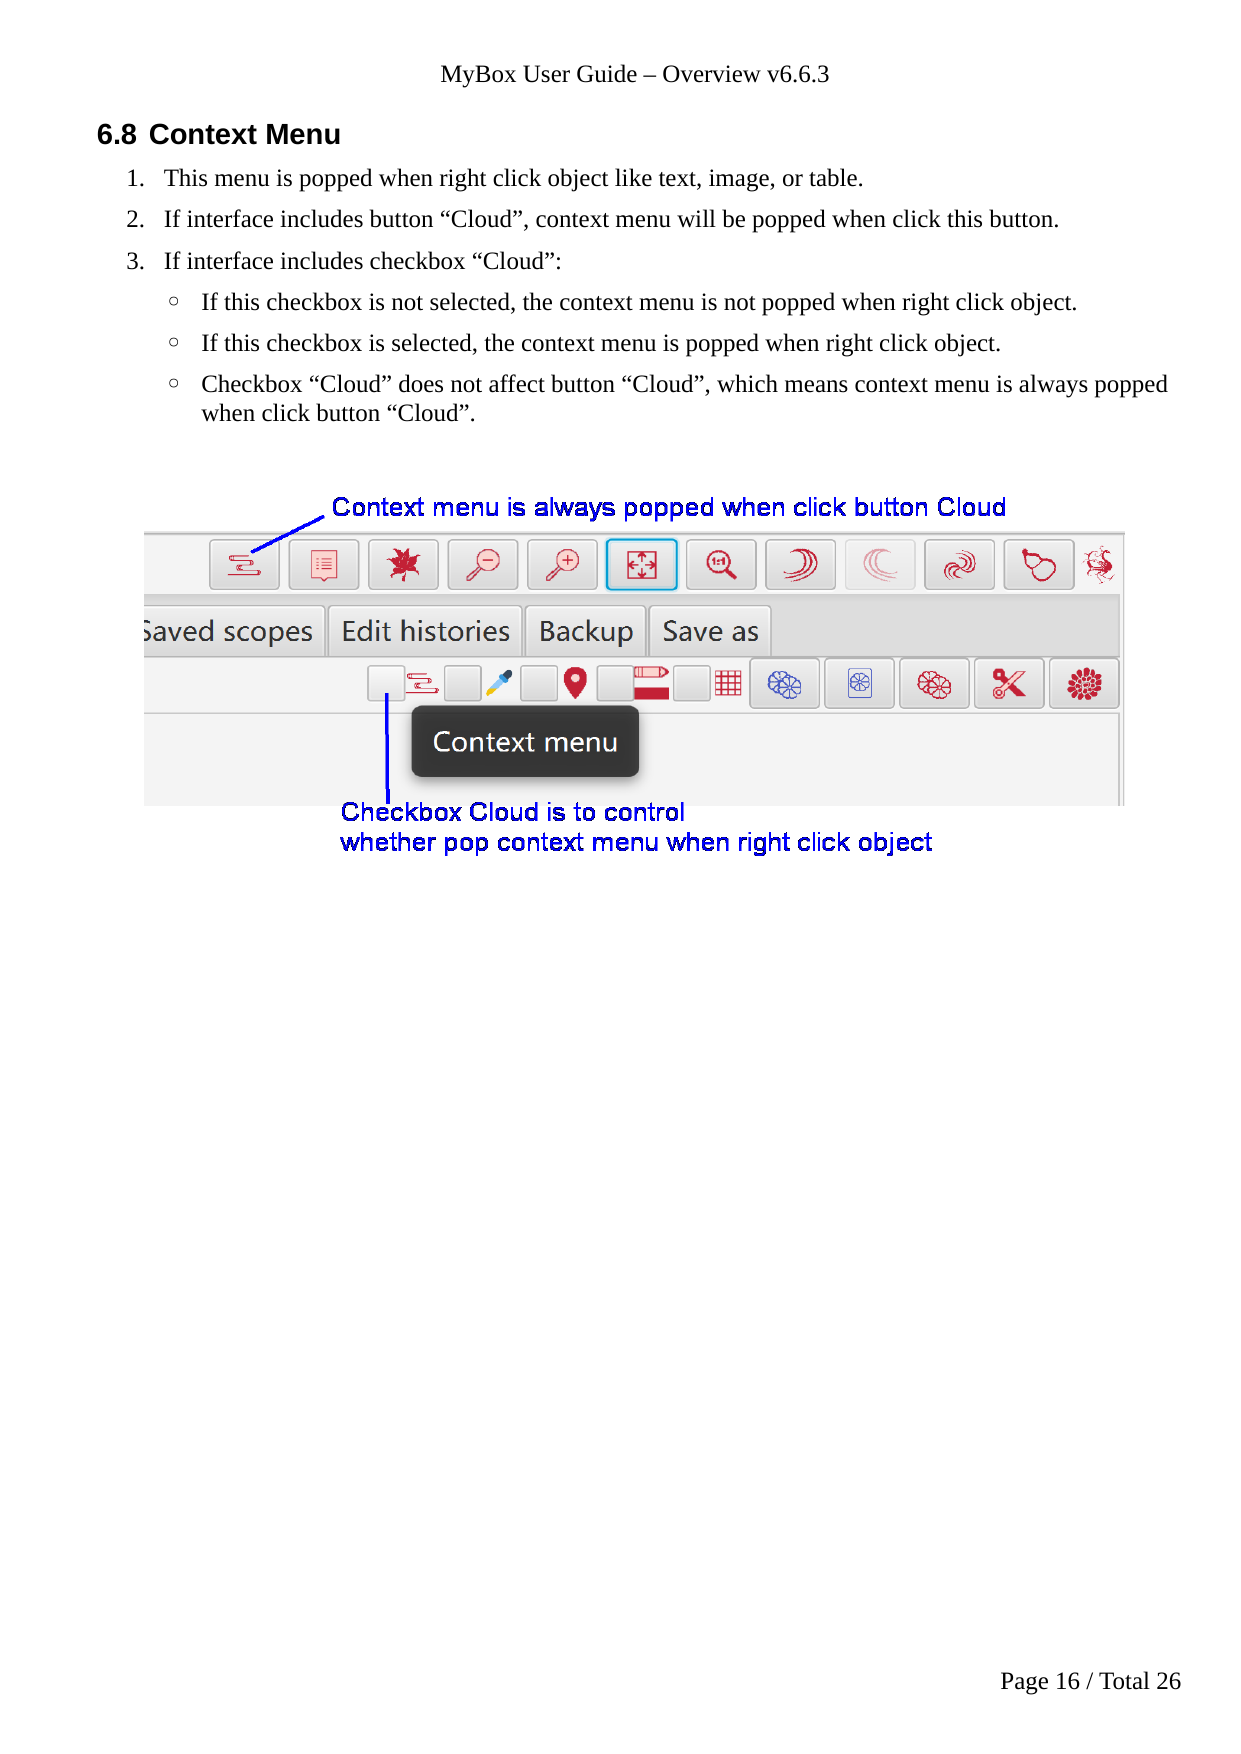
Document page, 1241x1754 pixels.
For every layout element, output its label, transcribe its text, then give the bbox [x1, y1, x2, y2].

list If this checkbox is selected, the context menu is popped when right click object. [163, 328, 1181, 357]
list Checkbox “Cloud” does not affect button “Cloud”, which means context menu is always popped when click button “Cloud”. [163, 369, 1181, 427]
subtitle Context Menu [88, 117, 1181, 151]
list If this checkbox is not selected, the context menu is not popped when right click object. [163, 287, 1181, 316]
list If interface includes checkbox “Cloud”: [126, 246, 1181, 274]
list This menu is popped when right click object like text, image, or table. [126, 163, 1181, 192]
picture [143, 480, 1127, 866]
list If interface includes button “Cloud”, context menu will be popped when click this button. [126, 204, 1181, 233]
